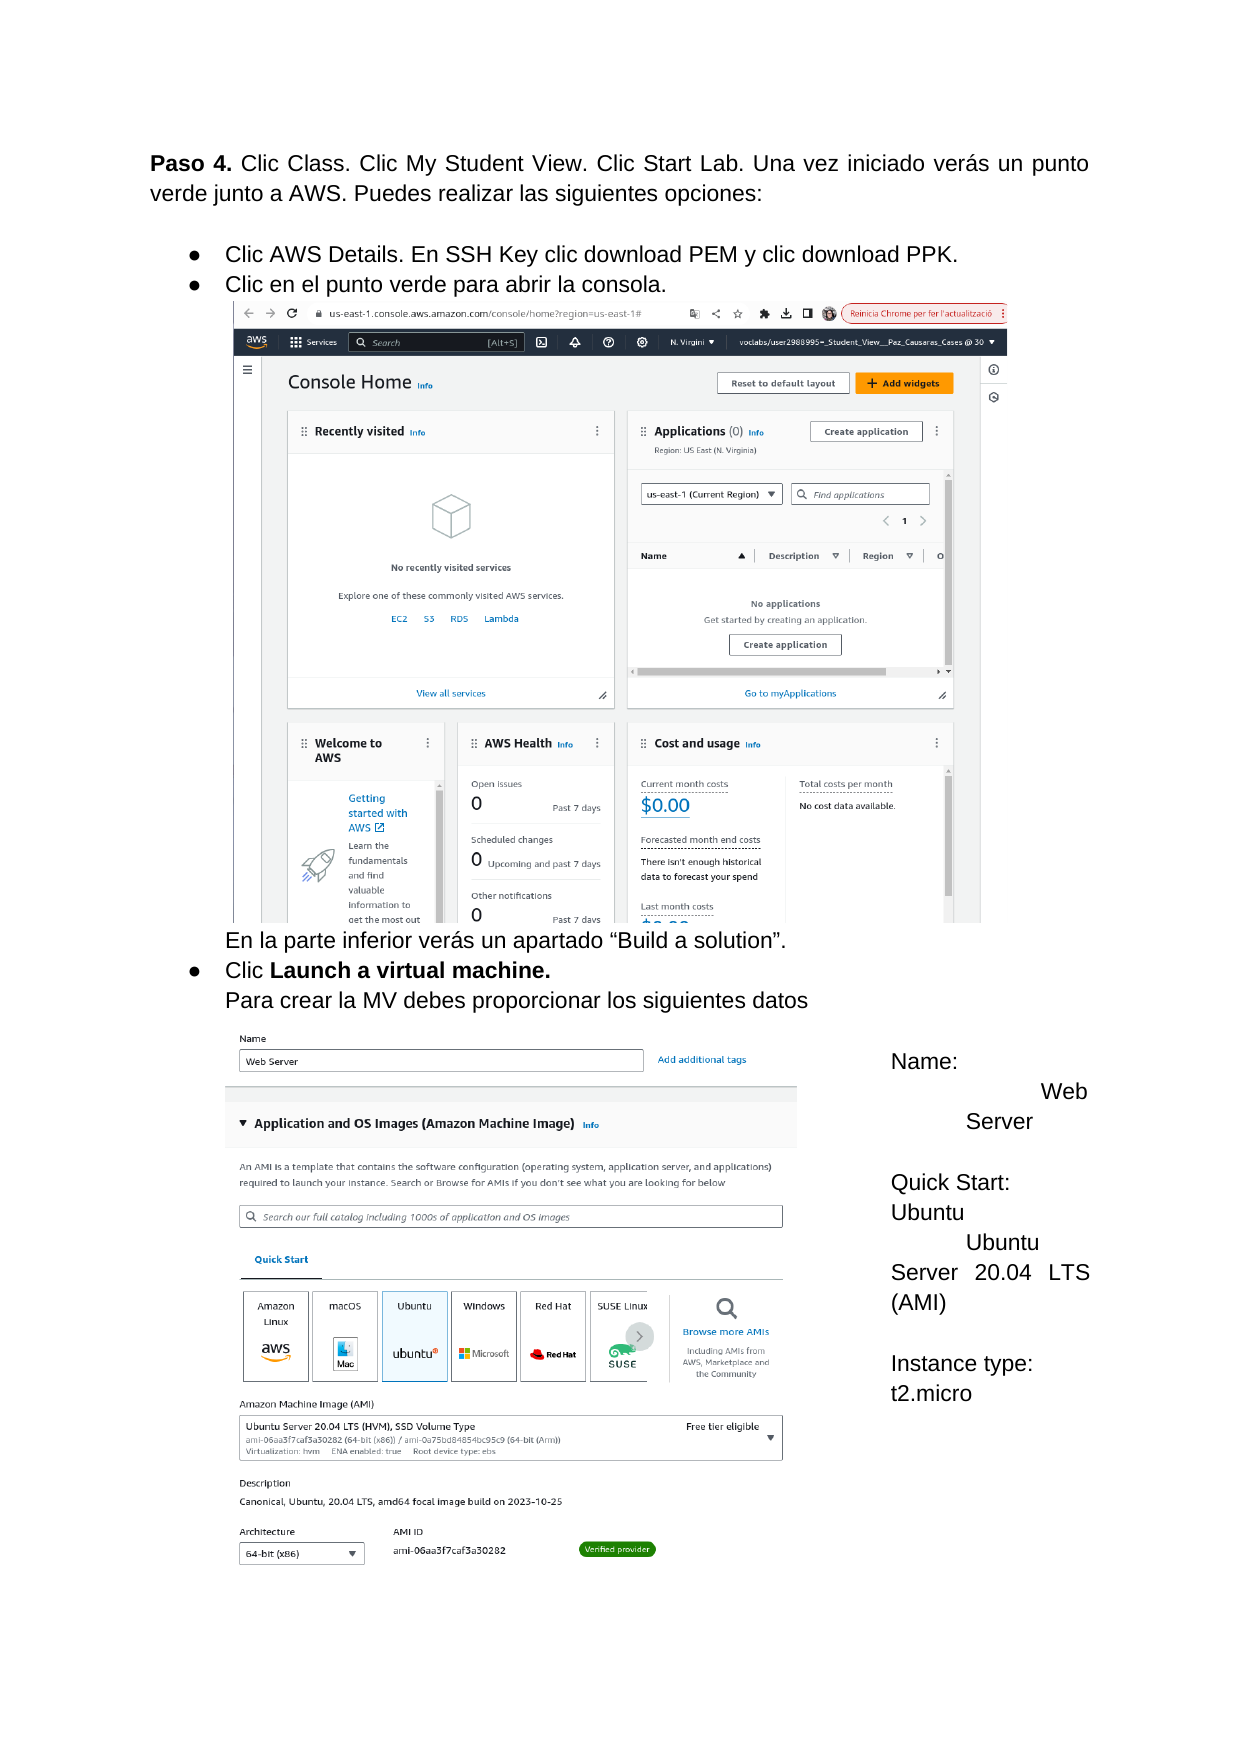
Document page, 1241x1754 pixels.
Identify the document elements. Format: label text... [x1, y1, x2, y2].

picture [862, 301, 1008, 923]
picture [496, 1034, 797, 1596]
text Web Server [797, 1078, 1090, 1134]
text [225, 1048, 496, 1074]
text Instance type: [797, 1350, 1090, 1376]
text Quick Start: [797, 1168, 1090, 1195]
text [225, 1350, 496, 1376]
text t2.micro [797, 1380, 1090, 1406]
text [225, 1168, 496, 1195]
text Para crear la MV debes proporcionar los siguientes datos [225, 987, 1090, 1013]
text Ubuntu Server 20.04 LTS (AMI) [797, 1229, 1090, 1316]
text Ubuntu [797, 1199, 1090, 1225]
text [225, 1380, 496, 1406]
text En la parte inferior verás un apartado “Build a solution”. [225, 927, 1090, 953]
text [225, 1229, 496, 1316]
text [225, 1199, 496, 1225]
text [300, 1078, 496, 1134]
list Clic en el punto verde para abrir la consola. [187, 271, 1090, 297]
list Clic AWS Details. En SSH Key clic download PEM y clic download PPK. [187, 241, 1090, 267]
list Clic Launch a virtual machine. [187, 957, 1090, 983]
text Paso 4. Clic Class. Clic My Student View. Clic Start Lab. Una vez iniciado verás un punto verde junto a AWS. Puedes realizar las siguientes opciones: [150, 150, 1090, 207]
text Name: [797, 1048, 1090, 1074]
